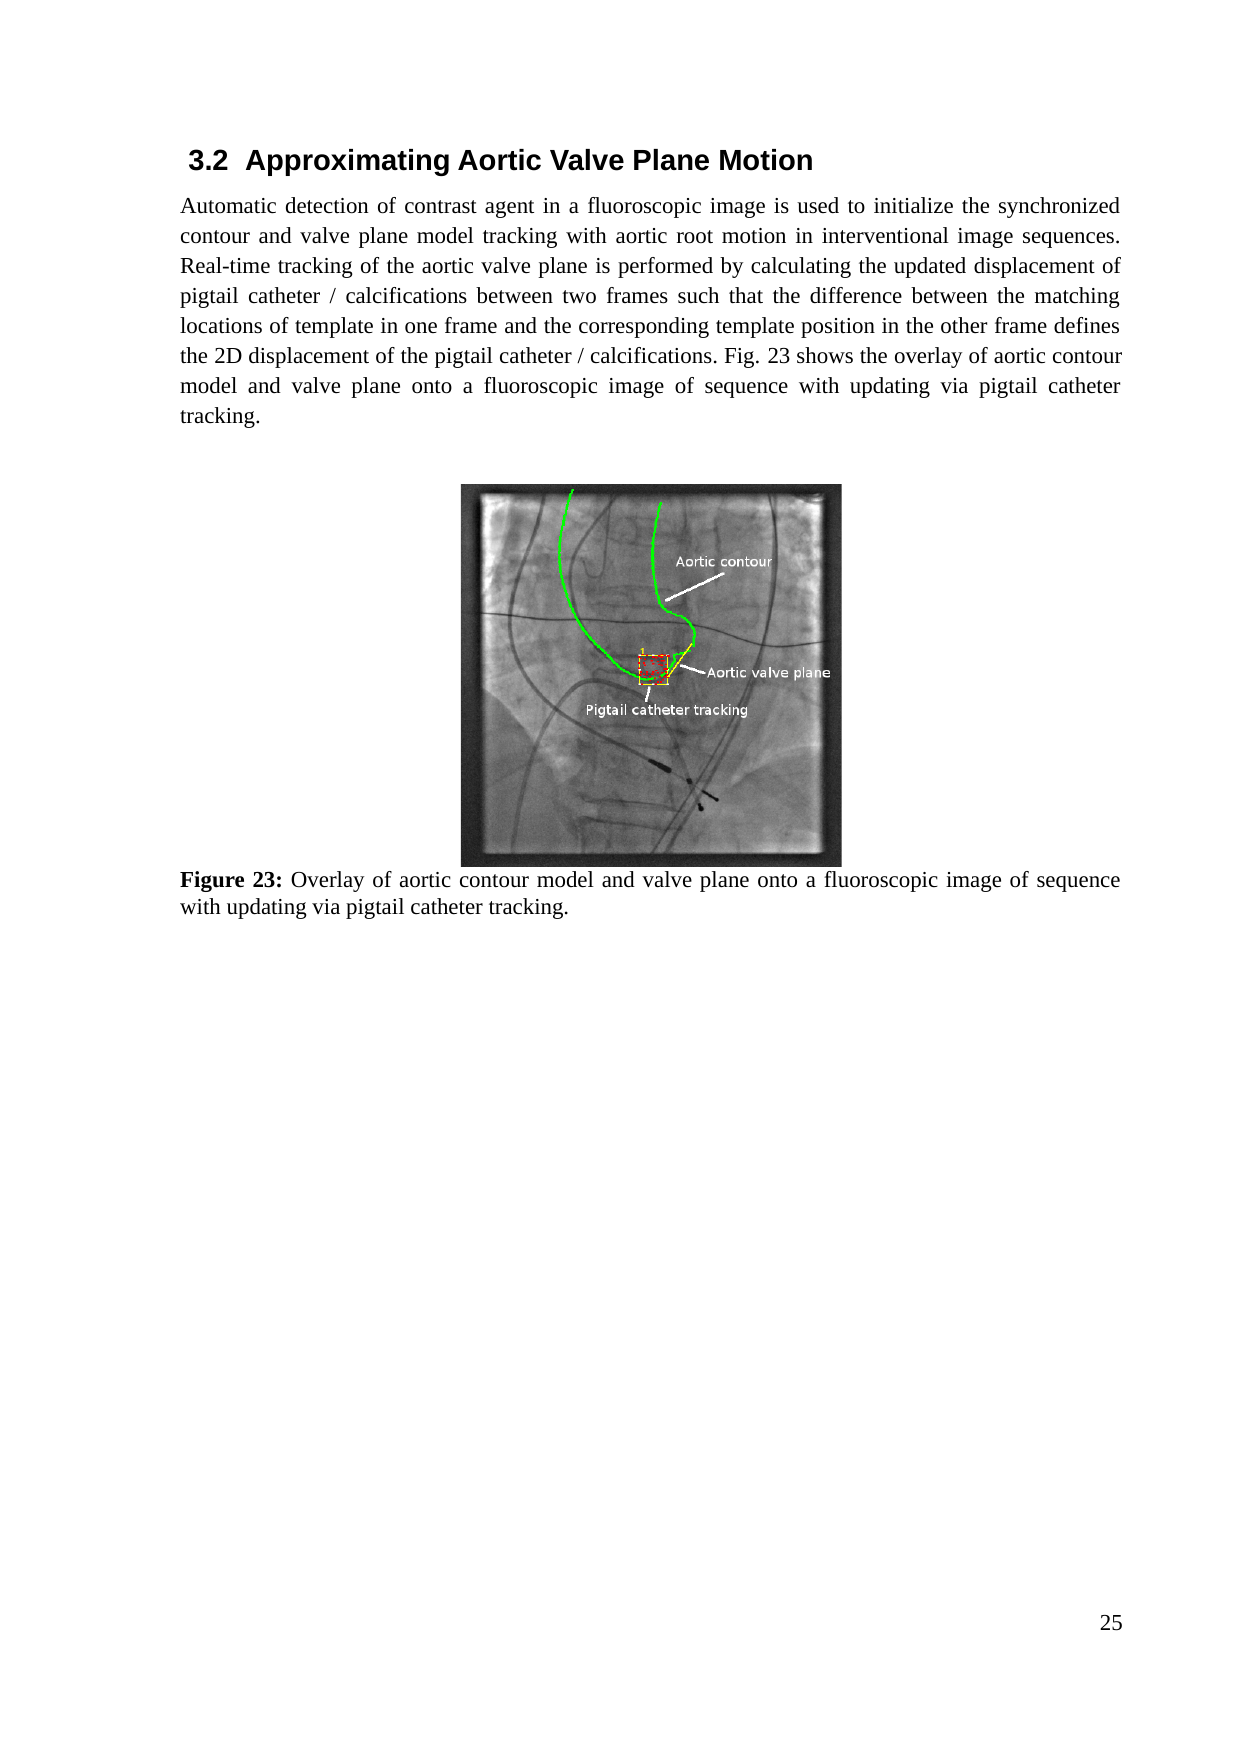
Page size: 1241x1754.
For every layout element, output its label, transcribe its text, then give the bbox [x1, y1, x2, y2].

table_header [842, 484, 1122, 867]
table_cell Figure 23: Overlay of aortic contour model and valve plane onto a fluoroscopic image of sequence with updating via pigtail catheter tracking. [180, 867, 1122, 919]
table_header [180, 484, 460, 867]
picture [460, 484, 842, 867]
text Automatic detection of contrast agent in a fluoroscopic image is used to initialize the synchronized contour and valve plane model tracking with aortic root motion in interventional image sequences. Real-time tracking of the aortic valve plane is performed by calculating the updated displacement of pigtail catheter / calcifications between two frames such that the difference between the matching locations of template in one frame and the corresponding template position in the other frame defines the 2D displacement of the pigtail catheter / calcifications. Fig. 23 shows the overlay of aortic contour model and valve plane onto a fluoroscopic image of sequence with updating via pigtail catheter tracking. [180, 189, 1122, 429]
subtitle Approximating Aortic Valve Plane Motion [180, 143, 1122, 177]
